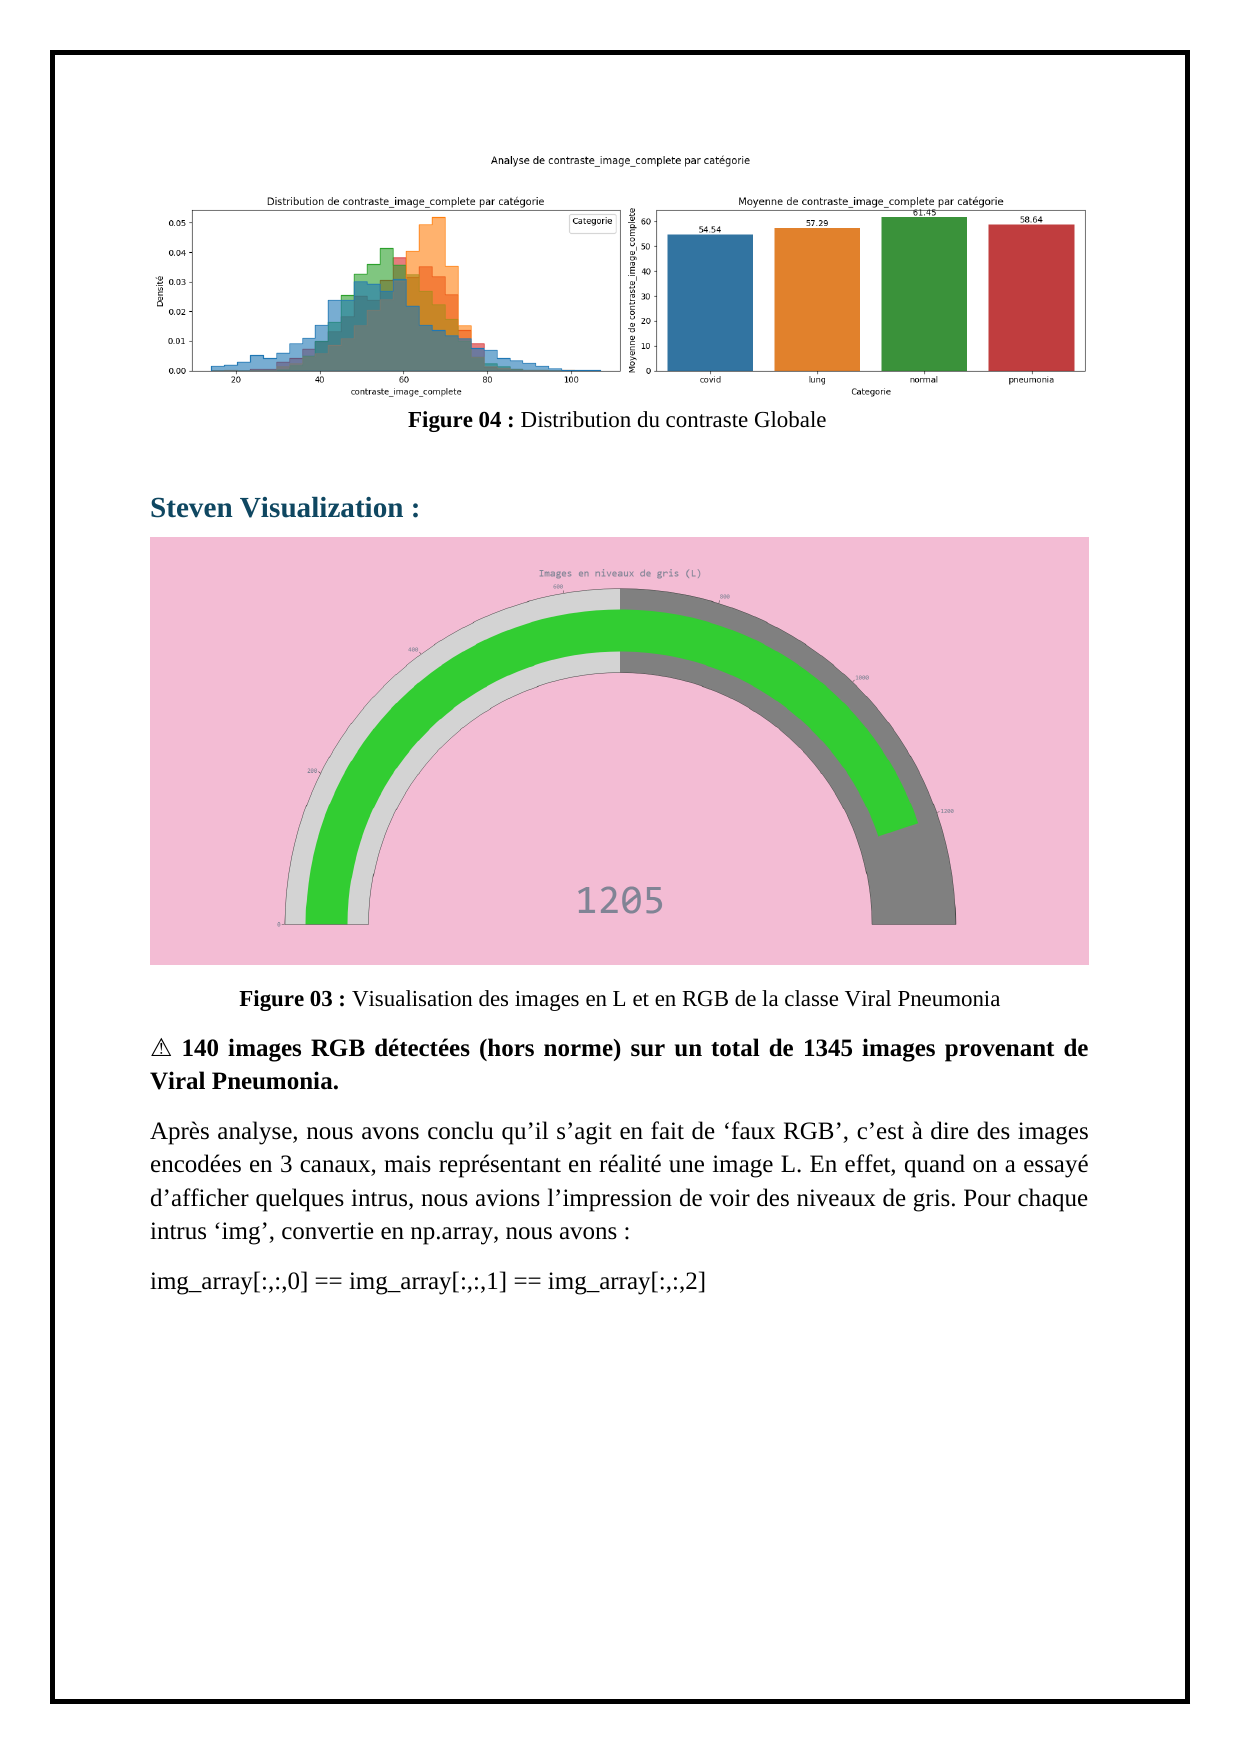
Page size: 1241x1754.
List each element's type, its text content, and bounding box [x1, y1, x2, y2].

text ⚠️ 140 images RGB détectées (hors norme) sur un total de 1345 images provenant de Viral Pneumonia. [150, 1033, 1090, 1095]
text Figure 03 : Visualisation des images en L et en RGB de la classe Viral Pneumonia [150, 985, 1090, 1012]
text img_array[:,:,0] == img_array[:,:,1] == img_array[:,:,2] [150, 1266, 1090, 1295]
subtitle Steven Visualization : [150, 490, 1090, 524]
text Après analyse, nous avons conclu qu’il s’agit en fait de ‘faux RGB’, c’est à dire des images encodées en 3 canaux, mais représentant en réalité une image L. En effet, quand on a essayé d’afficher quelques intrus, nous avions l’impression de voir des niveaux de gris. Pour chaque intrus ‘img’, convertie en np.array, nous avons : [150, 1116, 1090, 1245]
text Figure 04 : Distribution du contraste Globale [150, 402, 1090, 432]
